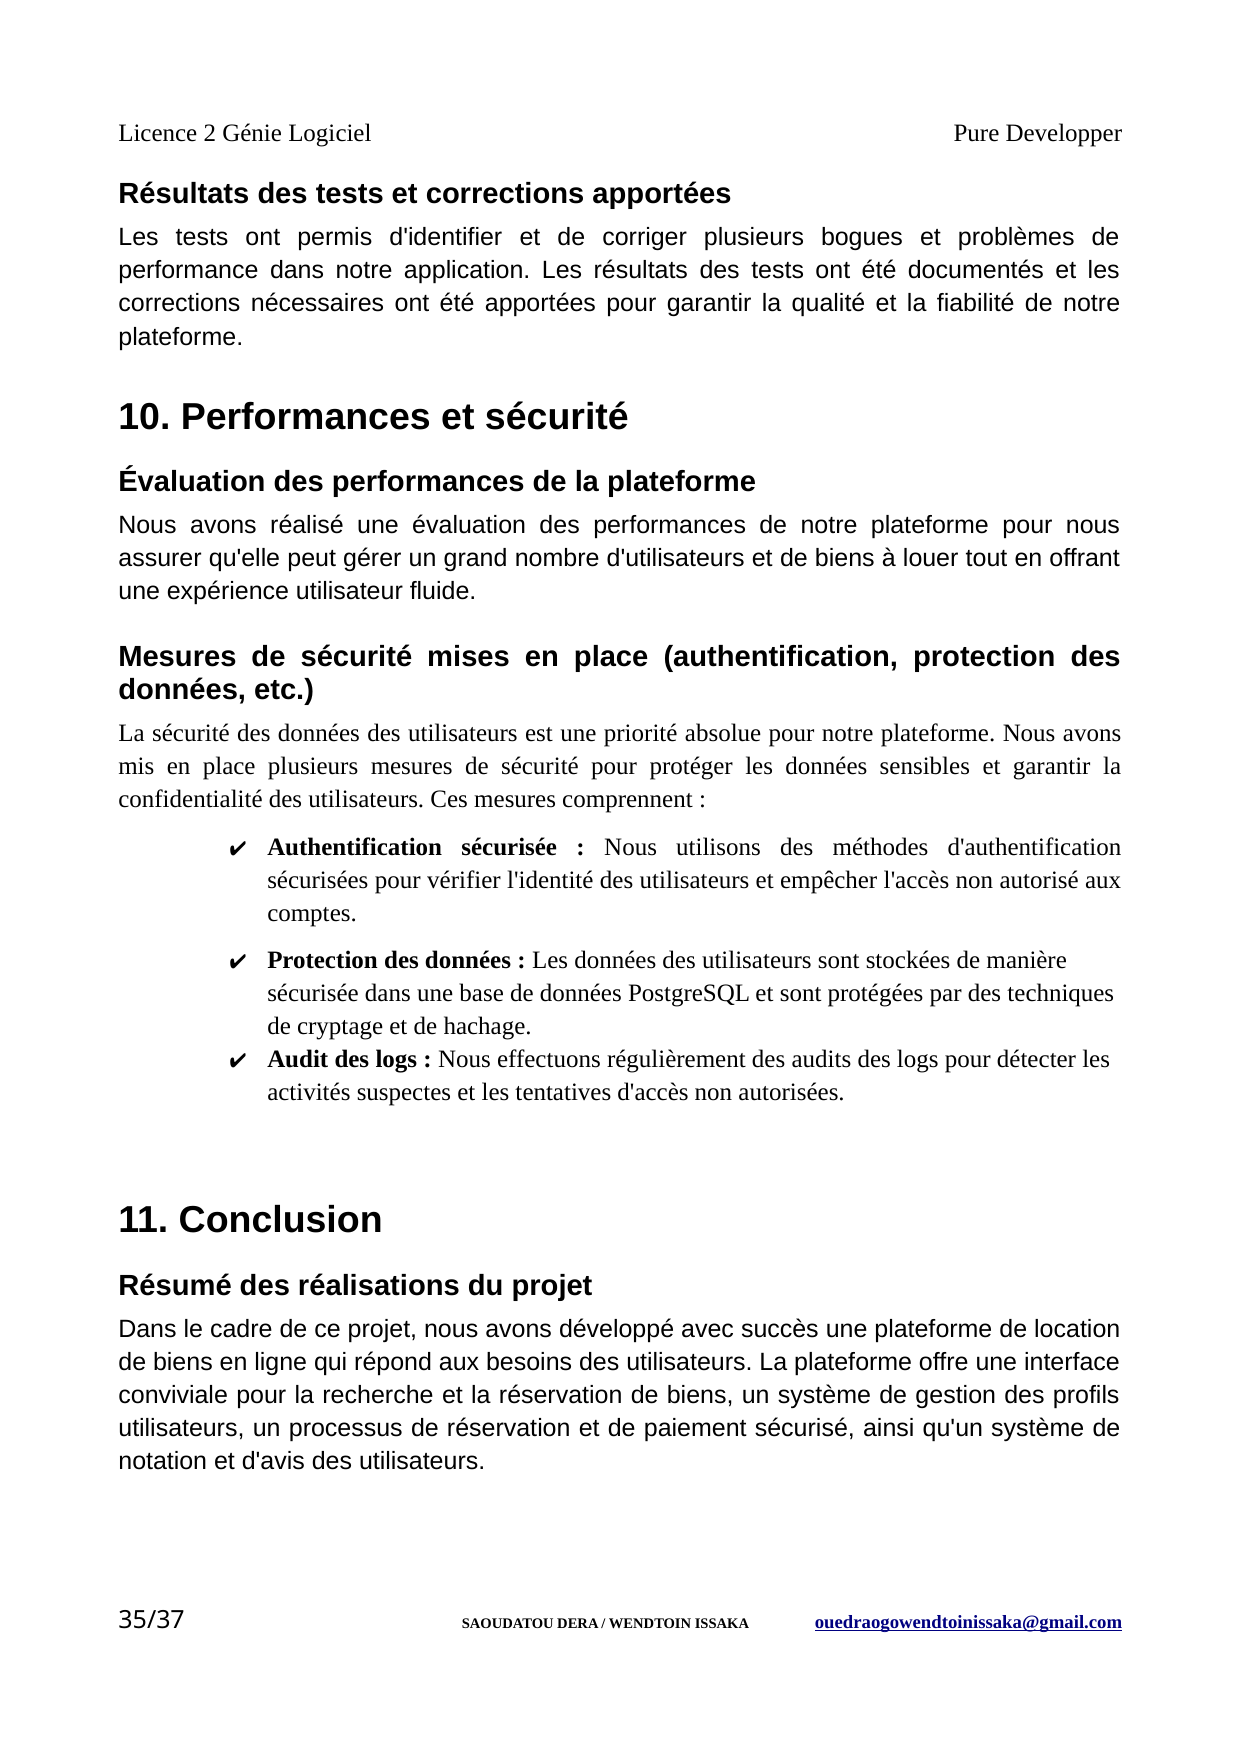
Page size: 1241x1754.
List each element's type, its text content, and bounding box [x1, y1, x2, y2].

subtitle Résultats des tests et corrections apportées [118, 176, 1122, 210]
list Protection des données : Les données des utilisateurs sont stockées de manière sécurisée dans une base de données PostgreSQL et sont protégées par des techniques de cryptage et de hachage. [229, 945, 1122, 1040]
subtitle 10. Performances et sécurité [118, 394, 1122, 437]
list Authentification sécurisée : Nous utilisons des méthodes d'authentification sécurisées pour vérifier l'identité des utilisateurs et empêcher l'accès non autorisé aux comptes. [229, 832, 1122, 927]
subtitle 11. Conclusion [118, 1198, 1122, 1241]
subtitle Mesures de sécurité mises en place (authentification, protection des données, etc.) [118, 638, 1122, 706]
list Audit des logs : Nous effectuons régulièrement des audits des logs pour détecter les activités suspectes et les tentatives d'accès non autorisées. [229, 1044, 1122, 1106]
subtitle Résumé des réalisations du projet [118, 1268, 1122, 1301]
subtitle Évaluation des performances de la plateforme [118, 464, 1122, 498]
text La sécurité des données des utilisateurs est une priorité absolue pour notre plateforme. Nous avons mis en place plusieurs mesures de sécurité pour protéger les données sensibles et garantir la confidentialité des utilisateurs. Ces mesures comprennent : [118, 718, 1122, 813]
text Nous avons réalisé une évaluation des performances de notre plateforme pour nous assurer qu'elle peut gérer un grand nombre d'utilisateurs et de biens à louer tout en offrant une expérience utilisateur fluide. [118, 510, 1122, 605]
text Dans le cadre de ce projet, nous avons développé avec succès une plateforme de location de biens en ligne qui répond aux besoins des utilisateurs. La plateforme offre une interface conviviale pour la recherche et la réservation de biens, un système de gestion des profils utilisateurs, un processus de réservation et de paiement sécurisé, ainsi qu'un système de notation et d'avis des utilisateurs. [118, 1314, 1122, 1475]
text Les tests ont permis d'identifier et de corriger plusieurs bogues et problèmes de performance dans notre application. Les résultats des tests ont été documentés et les corrections nécessaires ont été apportées pour garantir la qualité et la fiabilité de notre plateforme. [118, 222, 1122, 350]
